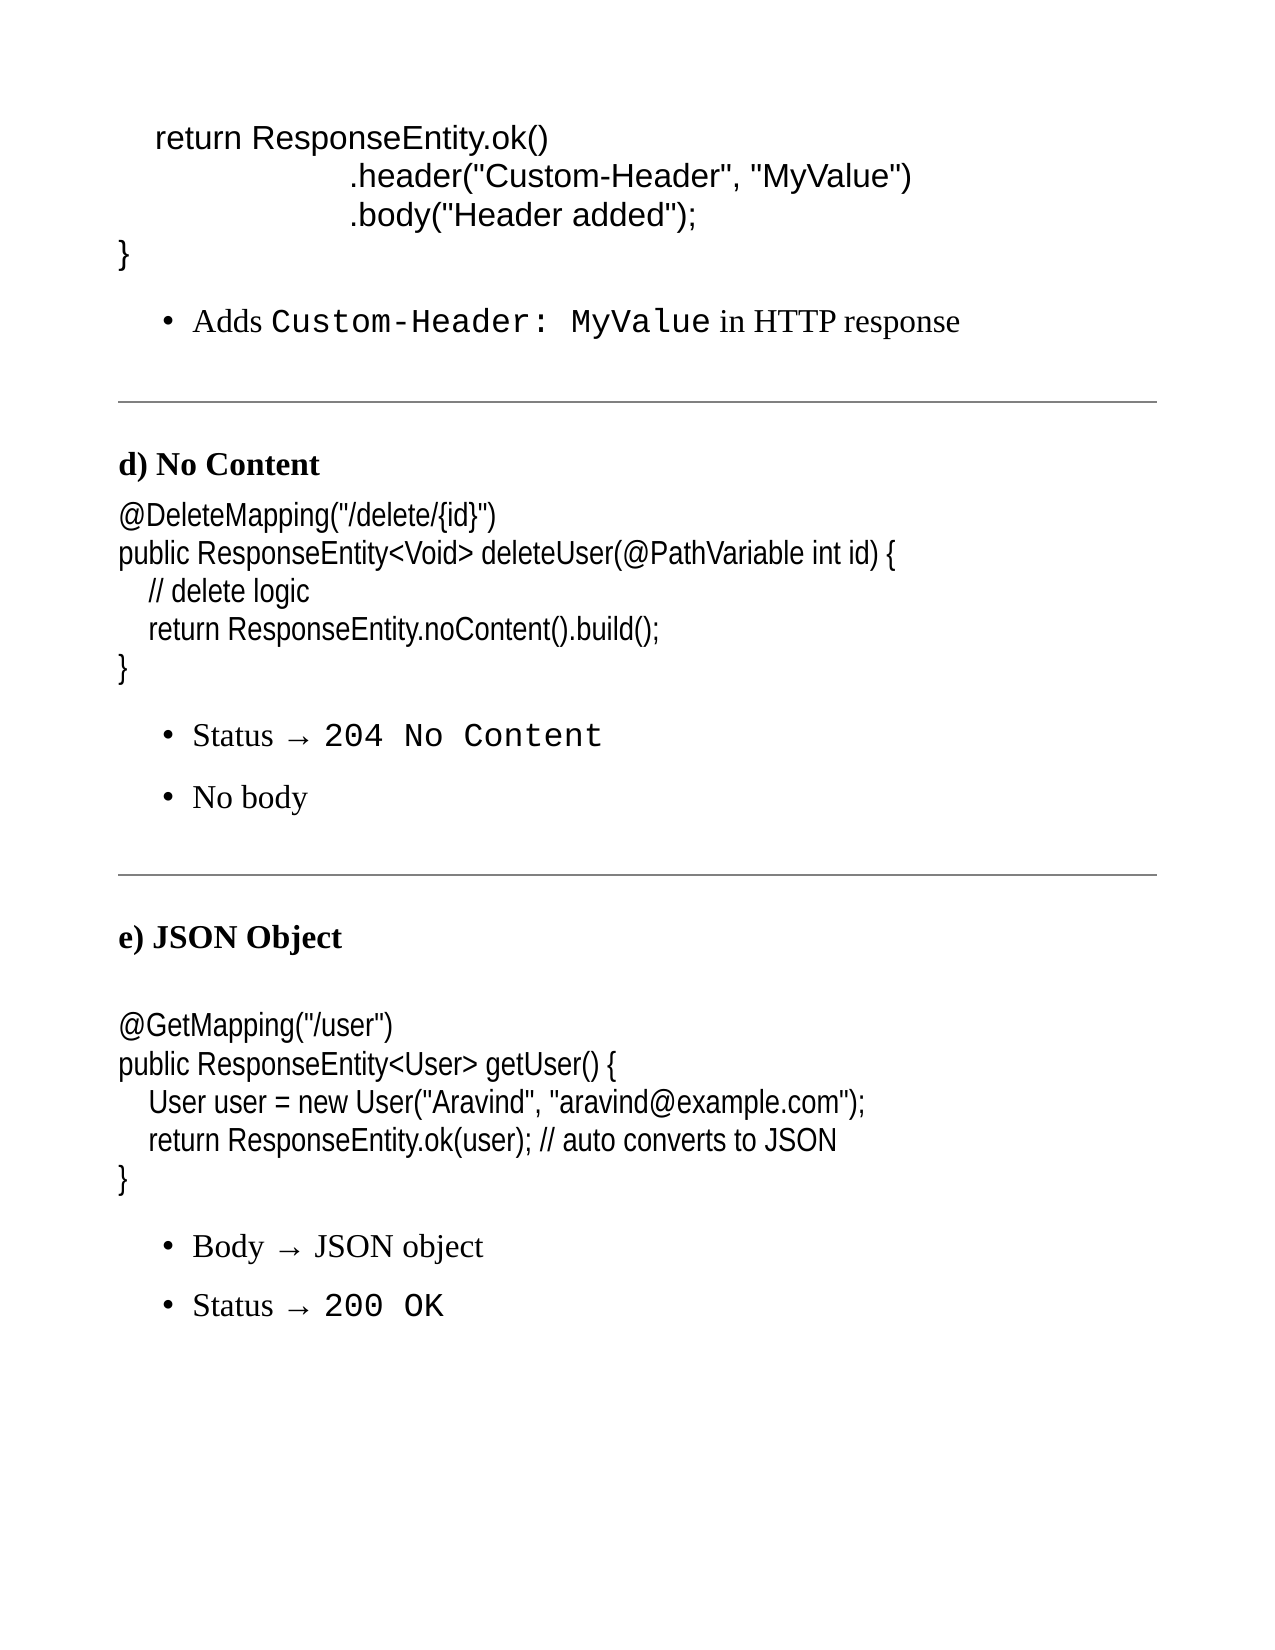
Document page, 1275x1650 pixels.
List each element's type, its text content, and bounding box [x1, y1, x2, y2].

subtitle e) JSON Object [118, 917, 1157, 955]
list Status → 200 OK [162, 1285, 1157, 1326]
text return ResponseEntity.noContent().build(); [118, 609, 1157, 648]
list Body → JSON object [162, 1226, 1157, 1264]
list Status → 204 No Content [162, 716, 1157, 757]
list No body [162, 777, 1157, 816]
text return ResponseEntity.ok() [118, 118, 1157, 157]
text .header("Custom-Header", "MyValue") [118, 157, 1157, 195]
subtitle d) No Content [118, 444, 1157, 482]
text @DeleteMapping("/delete/{id}") [118, 495, 1157, 533]
text return ResponseEntity.ok(user); // auto converts to JSON [118, 1120, 1157, 1158]
text User user = new User("Aravind", "aravind@example.com"); [118, 1082, 1157, 1120]
text public ResponseEntity<User> getUser() { [118, 1044, 1157, 1082]
text .body("Header added"); [118, 195, 1157, 233]
text } [118, 648, 1157, 686]
text } [118, 233, 1157, 272]
text } [118, 1158, 1157, 1197]
text // delete logic [118, 571, 1157, 609]
text @GetMapping("/user") [118, 1006, 1157, 1044]
list Adds Custom-Header: MyValue in HTTP response [162, 301, 1157, 343]
text public ResponseEntity<Void> deleteUser(@PathVariable int id) { [118, 533, 1157, 571]
